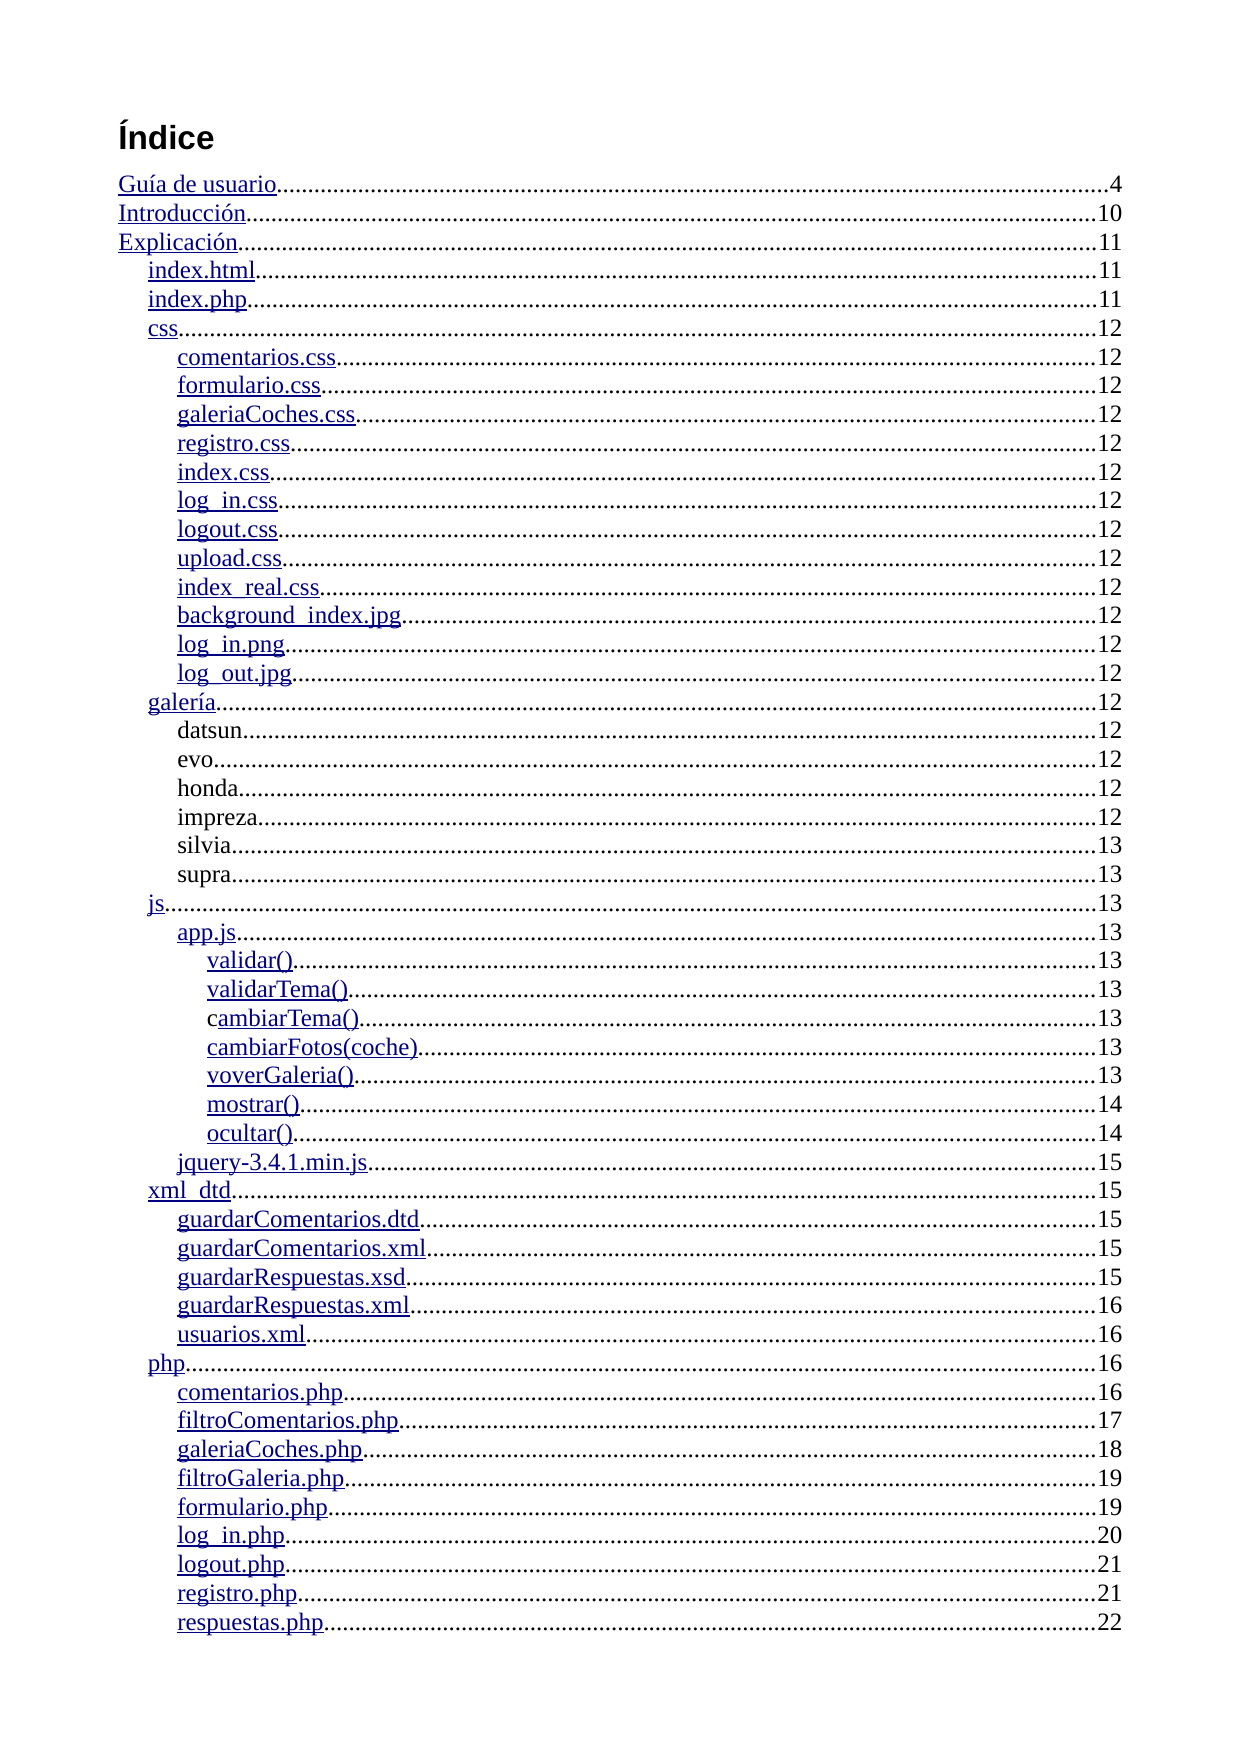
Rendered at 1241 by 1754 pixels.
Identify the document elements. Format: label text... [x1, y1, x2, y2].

text ocultar() 14 [207, 1118, 1122, 1147]
text index.html 11 [148, 255, 1122, 284]
text formulario.php 19 [177, 1492, 1122, 1520]
text Explicación 11 [118, 227, 1122, 255]
text index_real.css 12 [177, 572, 1122, 600]
text jquery-3.4.1.min.js 15 [177, 1147, 1122, 1175]
text index.css 12 [177, 457, 1122, 485]
text registro.css 12 [177, 428, 1122, 457]
text filtroComentarios.php 17 [177, 1405, 1122, 1434]
text honda 12 [177, 773, 1122, 802]
text background_index.jpg 12 [177, 600, 1122, 629]
text index.php 11 [148, 284, 1122, 313]
text validarTema() 13 [207, 974, 1122, 1003]
text log_in.php 20 [177, 1520, 1122, 1549]
text galeriaCoches.css 12 [177, 399, 1122, 428]
text guardarRespuestas.xsd 15 [177, 1262, 1122, 1290]
text mostrar() 14 [207, 1089, 1122, 1118]
text cambiarFotos(coche) 13 [207, 1032, 1122, 1060]
text guardarComentarios.dtd 15 [177, 1204, 1122, 1233]
text js 13 [148, 888, 1122, 917]
text galería 12 [148, 687, 1122, 715]
text comentarios.css 12 [177, 342, 1122, 370]
text respuestas.php 22 [177, 1607, 1122, 1635]
text voverGaleria() 13 [207, 1060, 1122, 1089]
text app.js 13 [177, 917, 1122, 945]
text cambiarTema() 13 [207, 1003, 1122, 1032]
text logout.css 12 [177, 514, 1122, 543]
text log_out.jpg 12 [177, 658, 1122, 687]
text silvia 13 [177, 830, 1122, 859]
text evo 12 [177, 744, 1122, 773]
text impreza 12 [177, 802, 1122, 830]
text logout.php 21 [177, 1549, 1122, 1578]
text galeriaCoches.php 18 [177, 1434, 1122, 1463]
text supra 13 [177, 859, 1122, 888]
text Introducción 10 [118, 198, 1122, 227]
text php 16 [148, 1348, 1122, 1377]
text log_in.png 12 [177, 629, 1122, 658]
text guardarComentarios.xml 15 [177, 1233, 1122, 1262]
text formulario.css 12 [177, 370, 1122, 399]
text filtroGaleria.php 19 [177, 1463, 1122, 1492]
text xml_dtd 15 [148, 1175, 1122, 1204]
text validar() 13 [207, 945, 1122, 974]
text upload.css 12 [177, 543, 1122, 572]
text usuarios.xml 16 [177, 1319, 1122, 1348]
text guardarRespuestas.xml 16 [177, 1290, 1122, 1319]
text css 12 [148, 313, 1122, 342]
text registro.php 21 [177, 1578, 1122, 1607]
subtitle Índice [118, 118, 1122, 157]
text Guía de usuario 4 [118, 169, 1122, 198]
text log_in.css 12 [177, 485, 1122, 514]
text datsun 12 [177, 715, 1122, 744]
text comentarios.php 16 [177, 1377, 1122, 1405]
